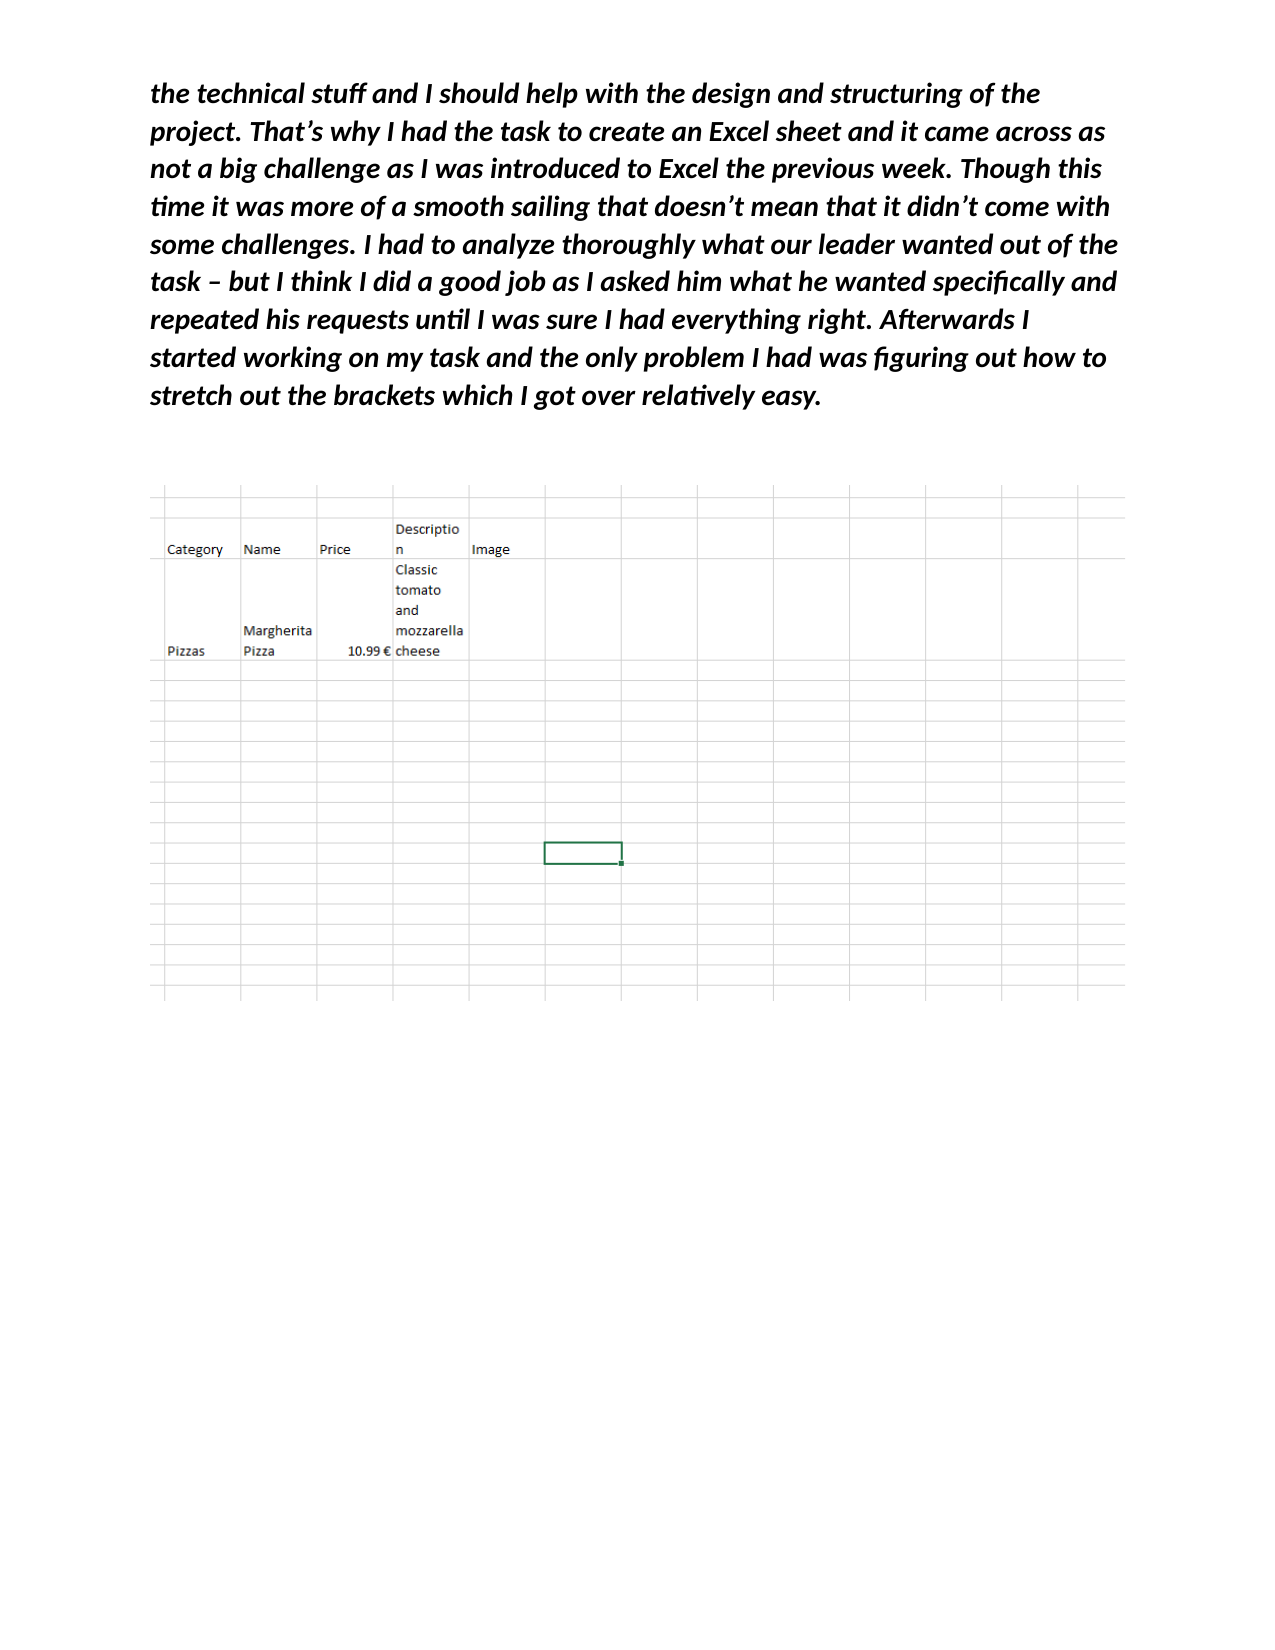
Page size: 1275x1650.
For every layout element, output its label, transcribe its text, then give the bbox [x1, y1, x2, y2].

text the technical stuff and I should help with the design and structuring of the project. That’s why I had the task to create an Excel sheet and it came across as not a big challenge as I was introduced to Excel the previous week. Though this time it was more of a smooth sailing that doesn’t mean that it didn’t come with some challenges. I had to analyze thoroughly what our leader wanted out of the task – but I think I did a good job as I asked him what he wanted specifically and repeated his requests until I was sure I had everything right. Afterwards I started working on my task and the only problem I had was figuring out how to stretch out the brackets which I got over relatively easy. [150, 75, 1125, 412]
